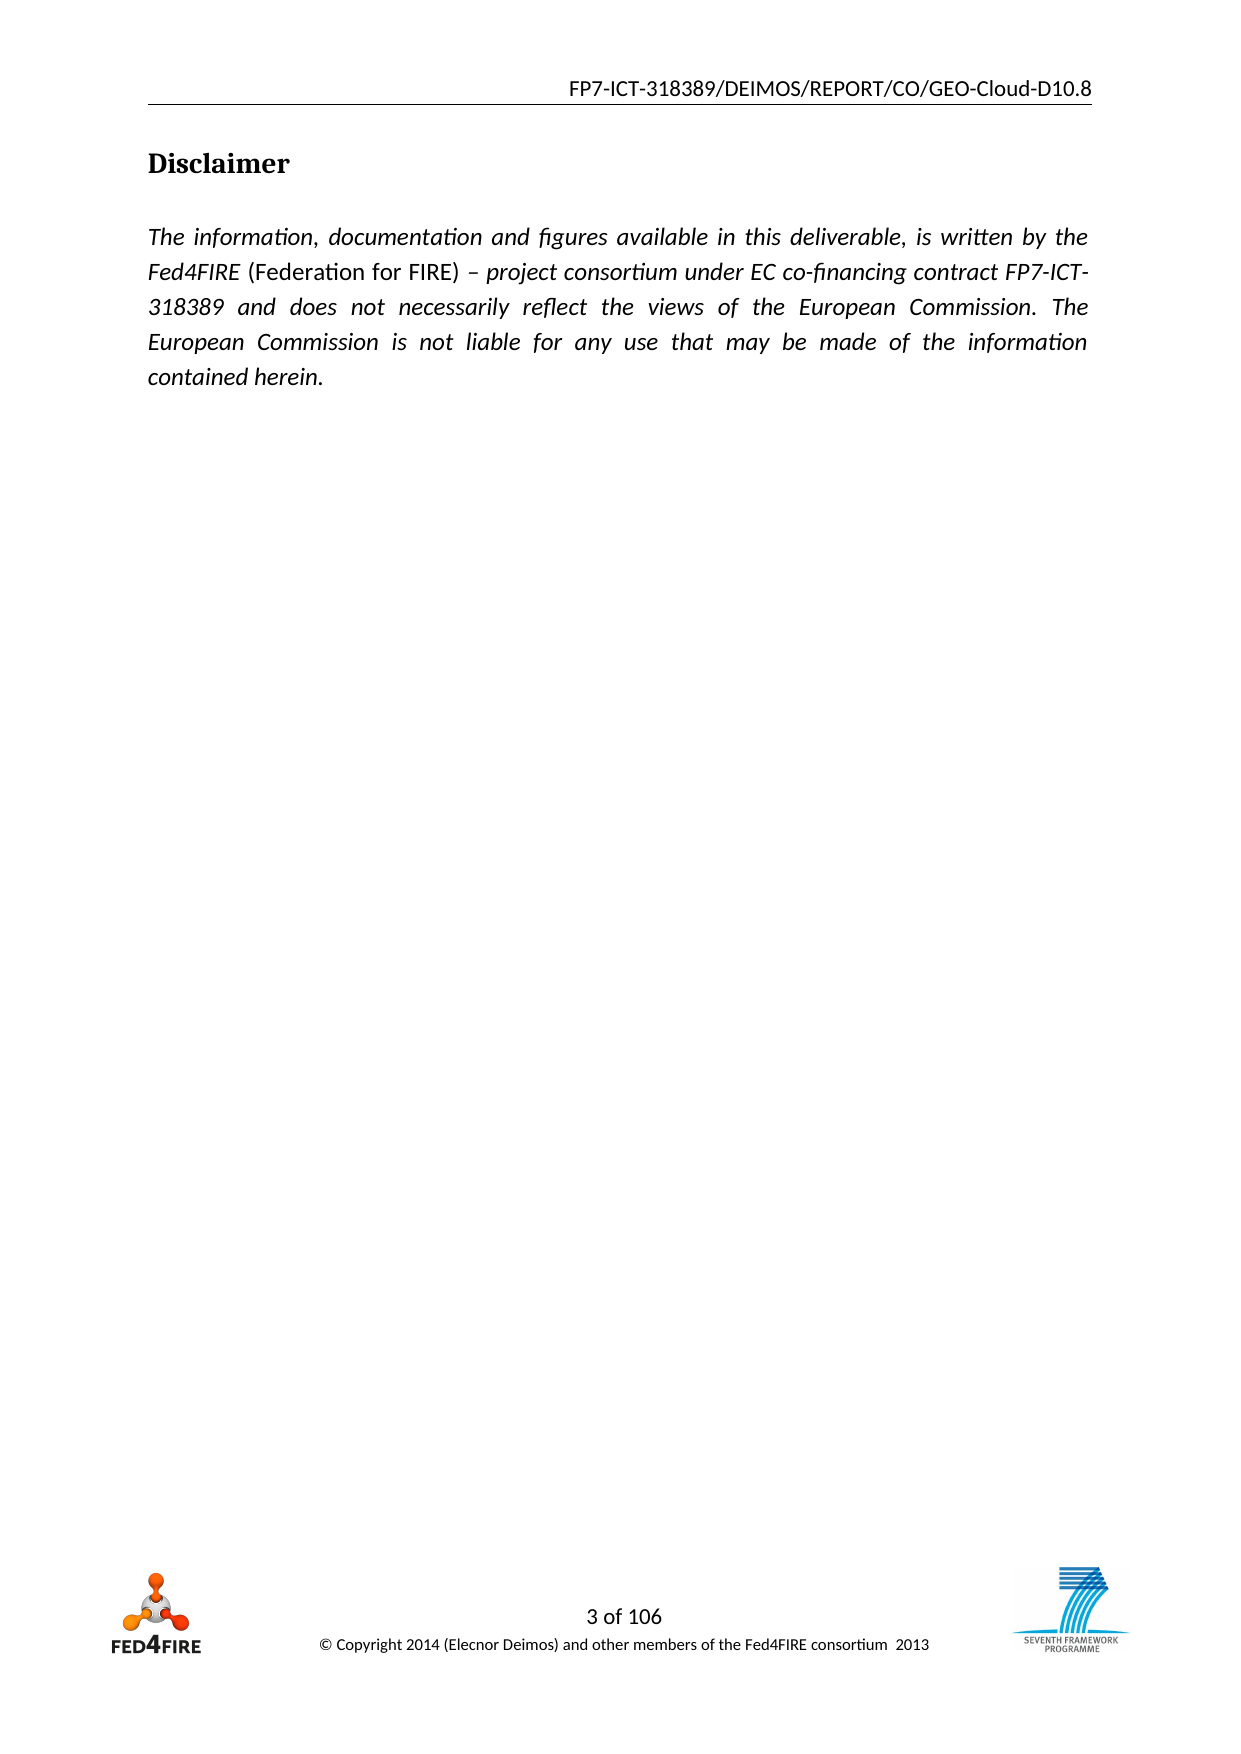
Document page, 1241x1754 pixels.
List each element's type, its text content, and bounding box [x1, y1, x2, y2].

text The information, documentation and figures available in this deliverable, is written by the Fed4FIRE (Federation for FIRE) – project consortium under EC co-financing contract FP7-ICT-318389 and does not necessarily reflect the views of the European Commission. The European Commission is not liable for any use that may be made of the information contained herein. [148, 221, 1092, 392]
text Disclaimer [148, 148, 1092, 181]
